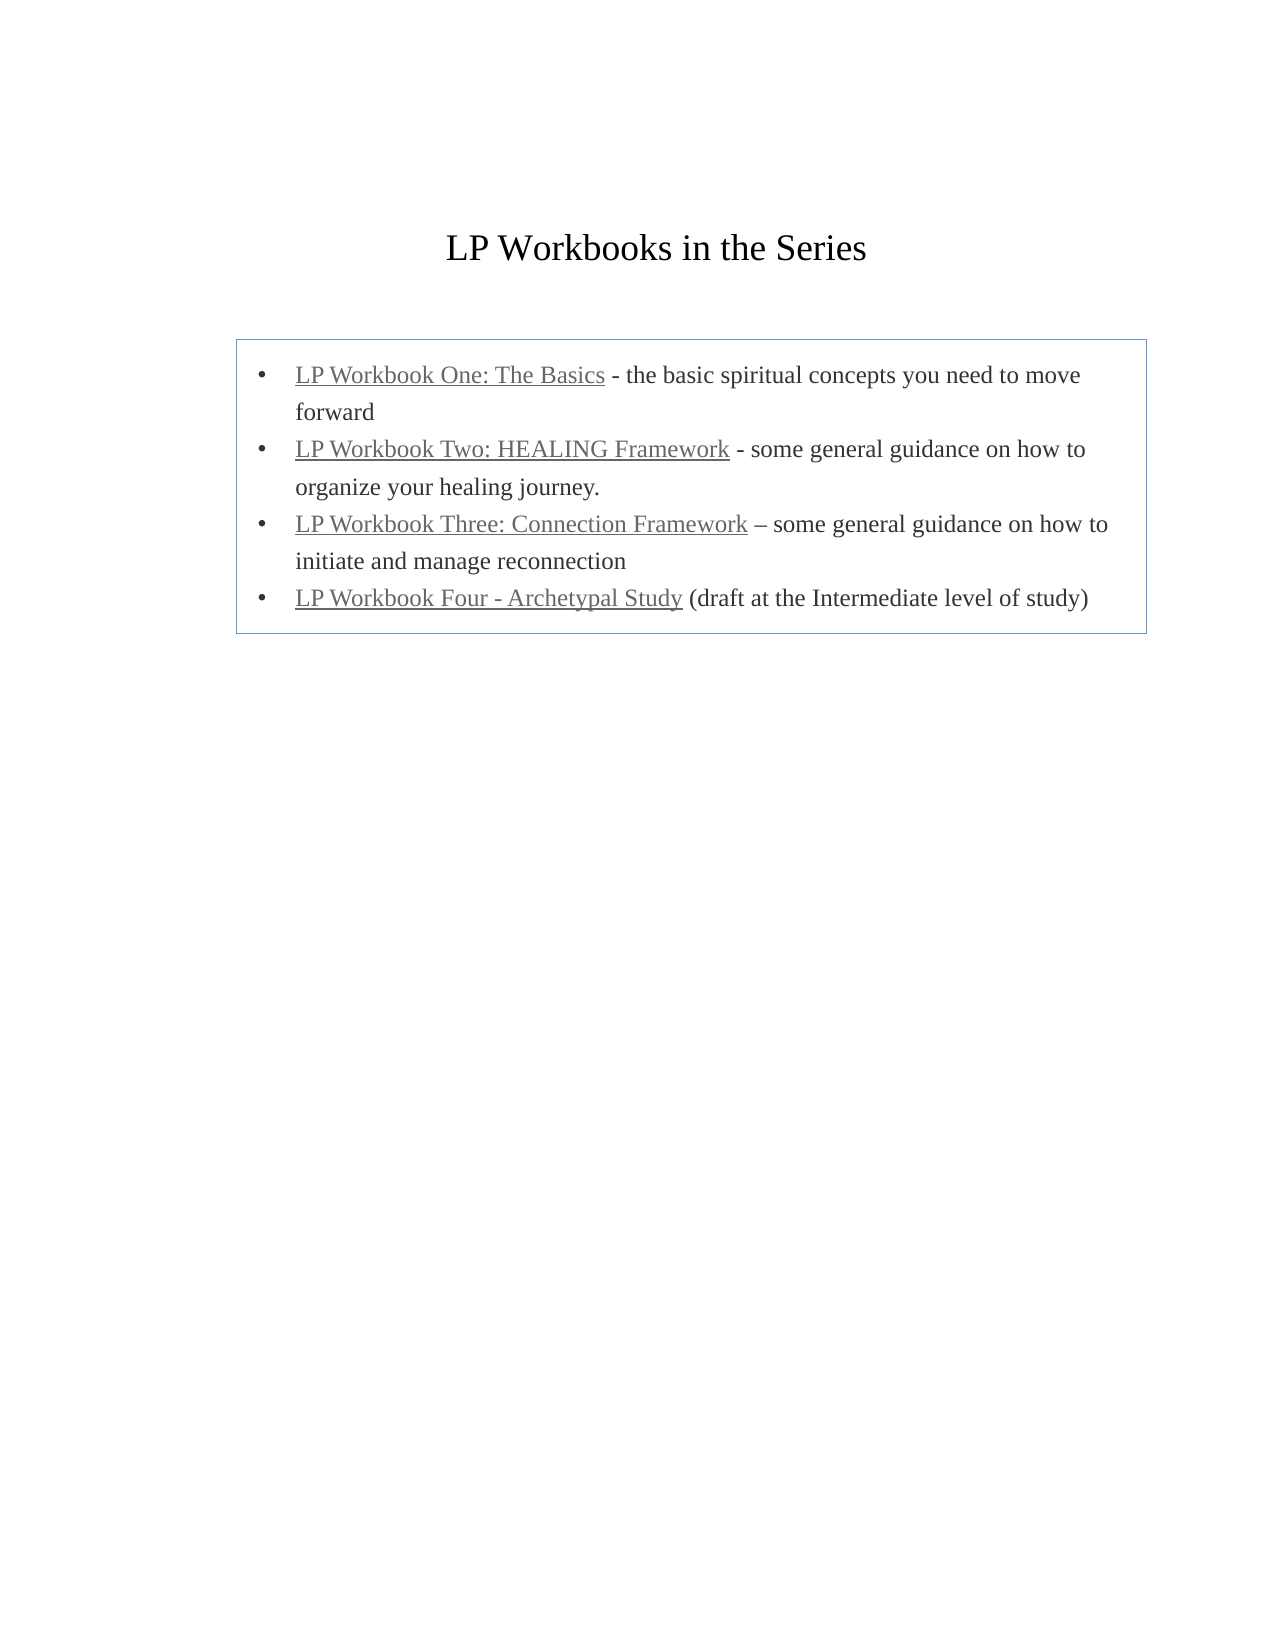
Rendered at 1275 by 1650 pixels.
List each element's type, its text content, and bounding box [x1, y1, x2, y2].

list LP Workbook Three: Connection Framework – some general guidance on how to initiate and manage reconnection [237, 488, 1146, 562]
list LP Workbook Four - Archetypal Study (draft at the Intermediate level of study) [237, 562, 1146, 633]
subtitle LP Workbooks in the Series [187, 182, 1125, 268]
list LP Workbook One: The Basics - the basic spiritual concepts you need to move forward [237, 340, 1146, 413]
list LP Workbook Two: HEALING Framework - some general guidance on how to organize your healing journey. [237, 413, 1146, 488]
